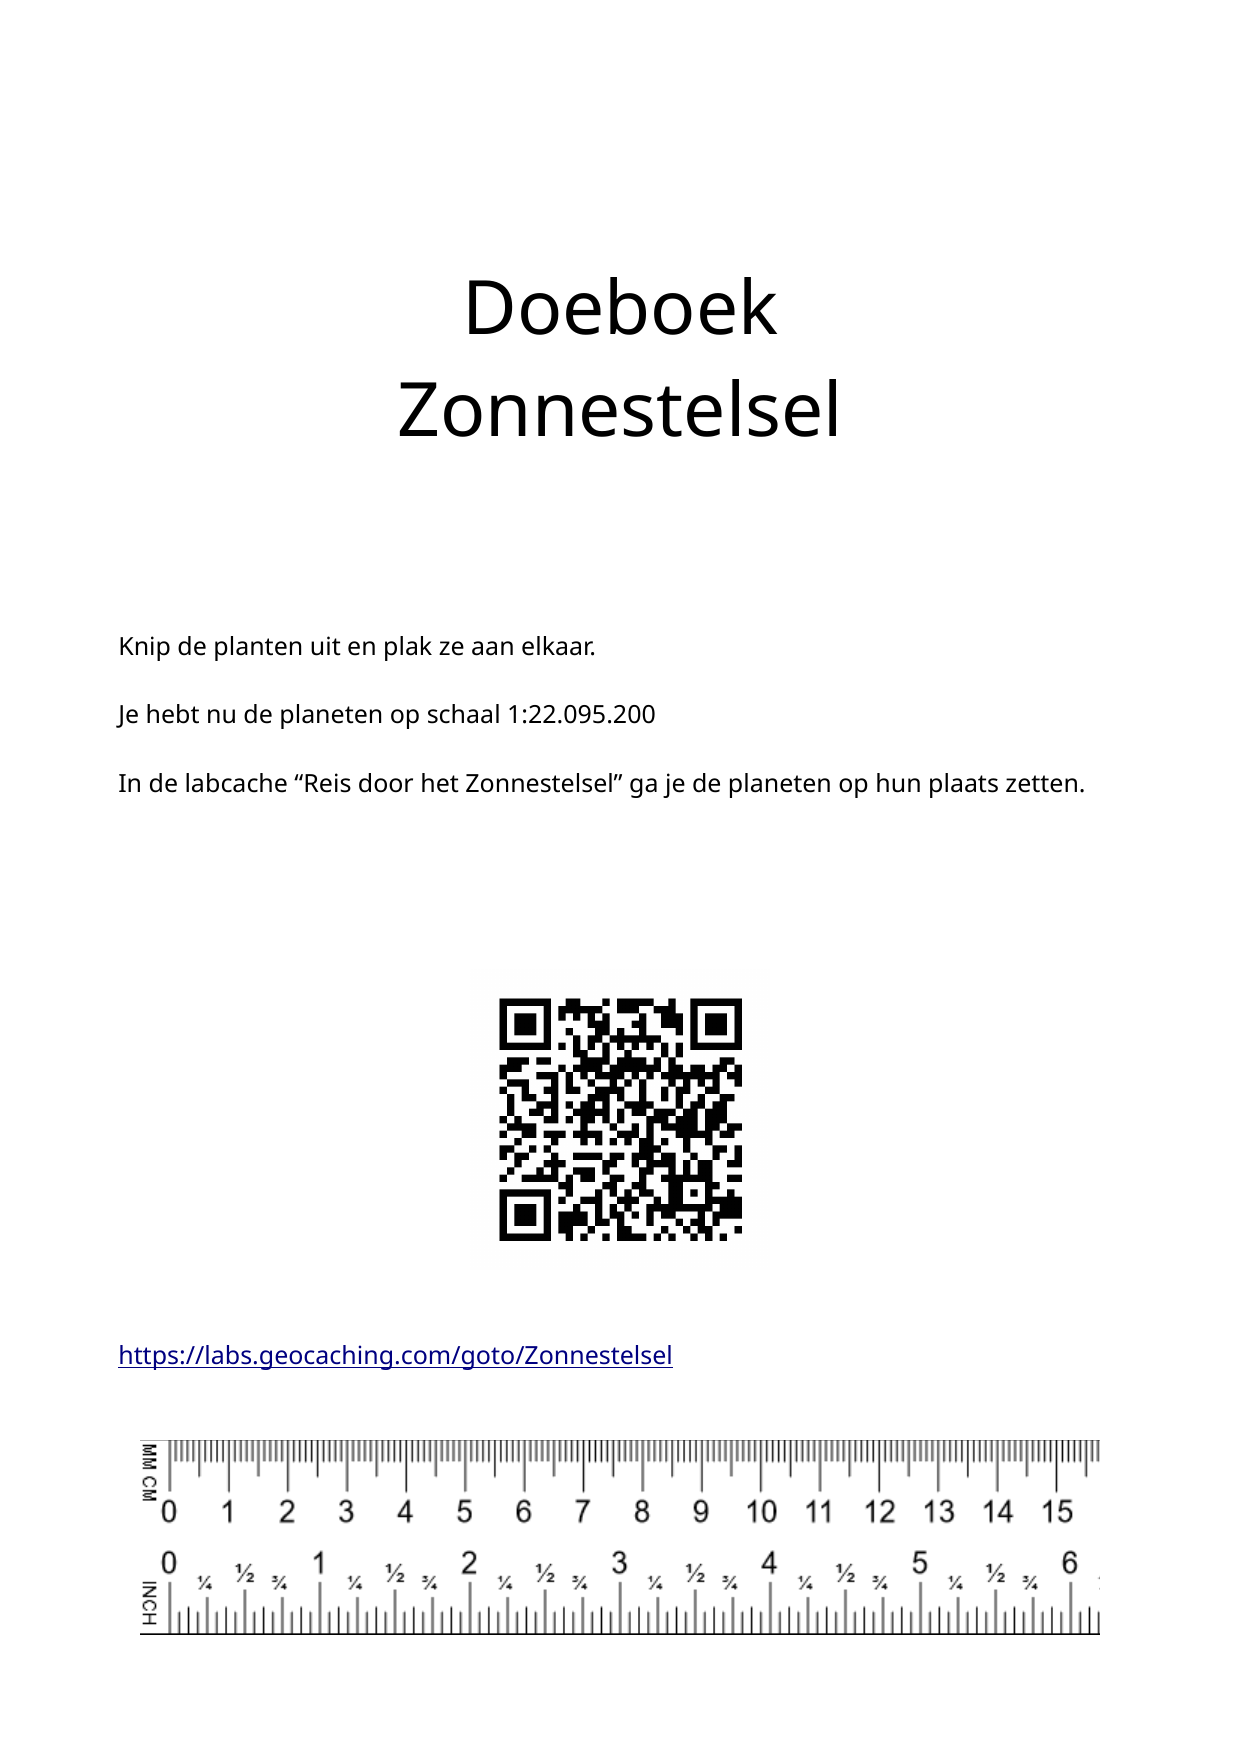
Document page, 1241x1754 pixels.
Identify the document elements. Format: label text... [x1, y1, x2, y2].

picture [470, 969, 770, 1270]
picture [140, 1440, 1100, 1635]
text Doeboek [118, 254, 1122, 357]
text Zonnestelsel [118, 357, 1122, 459]
text Knip de planten uit en plak ze aan elkaar. [118, 629, 1122, 663]
text https://labs.geocaching.com/goto/Zonnestelsel [118, 1338, 1122, 1372]
text In de labcache “Reis door het Zonnestelsel” ga je de planeten op hun plaats zetten. [118, 765, 1122, 799]
text Je hebt nu de planeten op schaal 1:22.095.200 [118, 697, 1122, 731]
